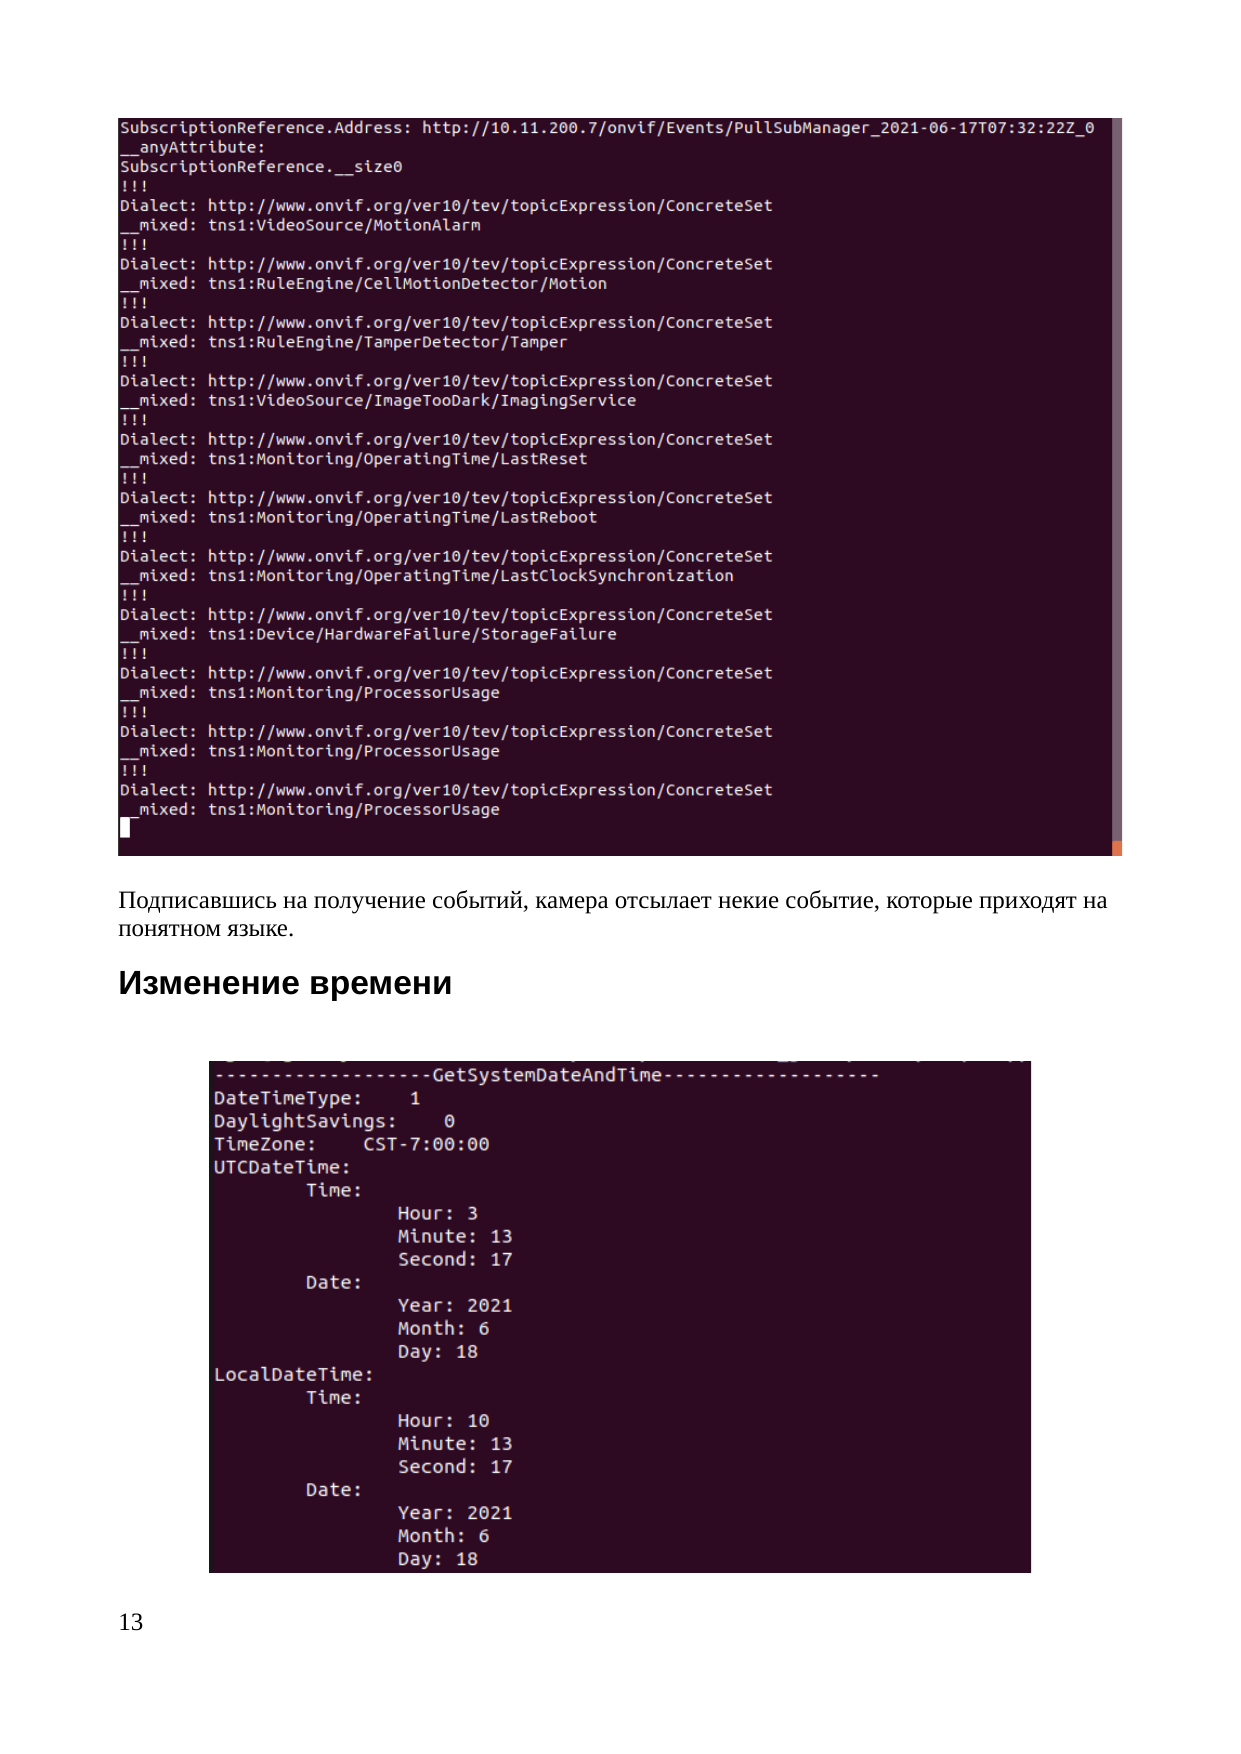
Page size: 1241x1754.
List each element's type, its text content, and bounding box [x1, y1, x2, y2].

subtitle Изменение времени [118, 963, 1122, 1002]
picture [118, 118, 1123, 856]
text Подписавшись на получение событий, камера отсылает некие событие, которые приходят на понятном языке. [118, 885, 1122, 942]
picture [209, 1061, 1032, 1573]
